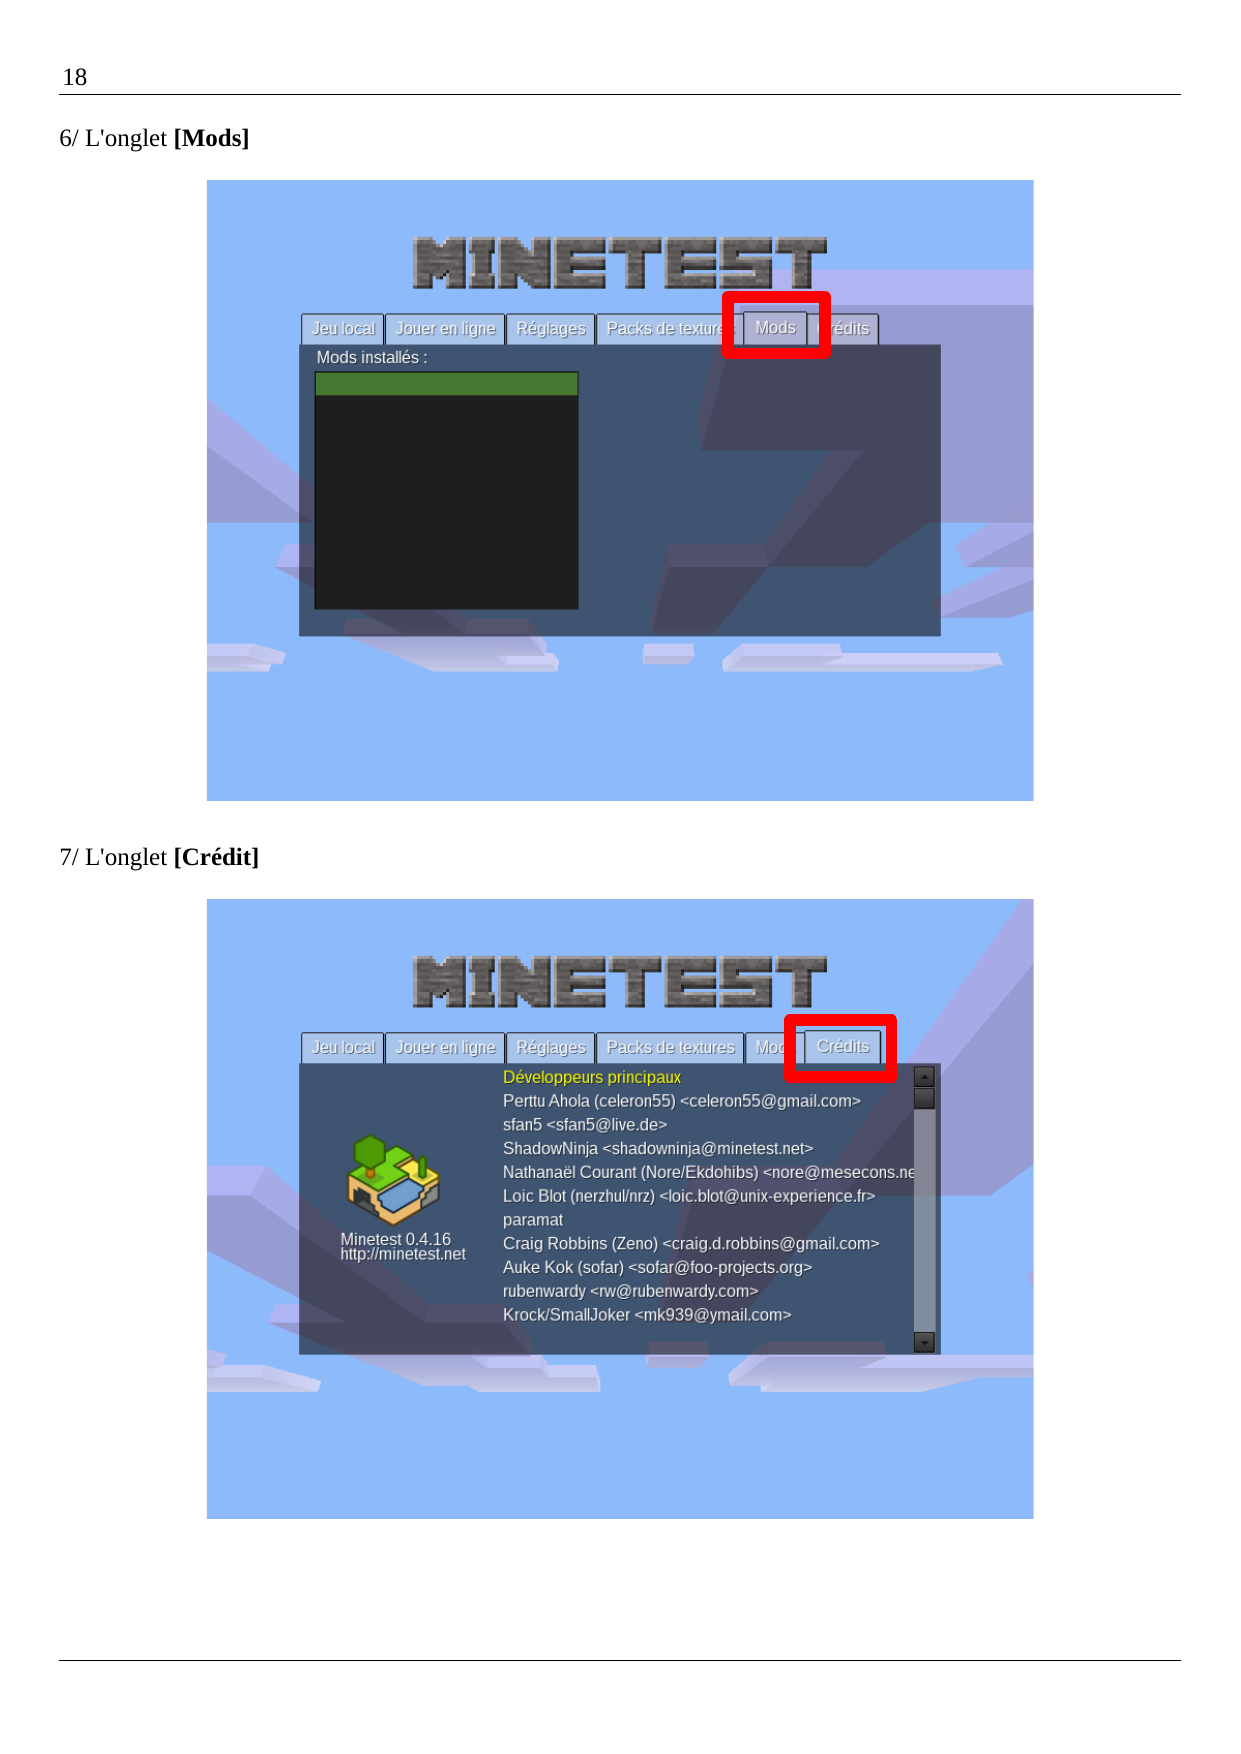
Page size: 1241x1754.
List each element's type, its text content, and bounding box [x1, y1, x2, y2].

picture [206, 180, 1034, 801]
text 6/ L'onglet [Mods] [59, 123, 1181, 152]
text 7/ L'onglet [Crédit] [59, 842, 1181, 871]
picture [206, 899, 1034, 1519]
